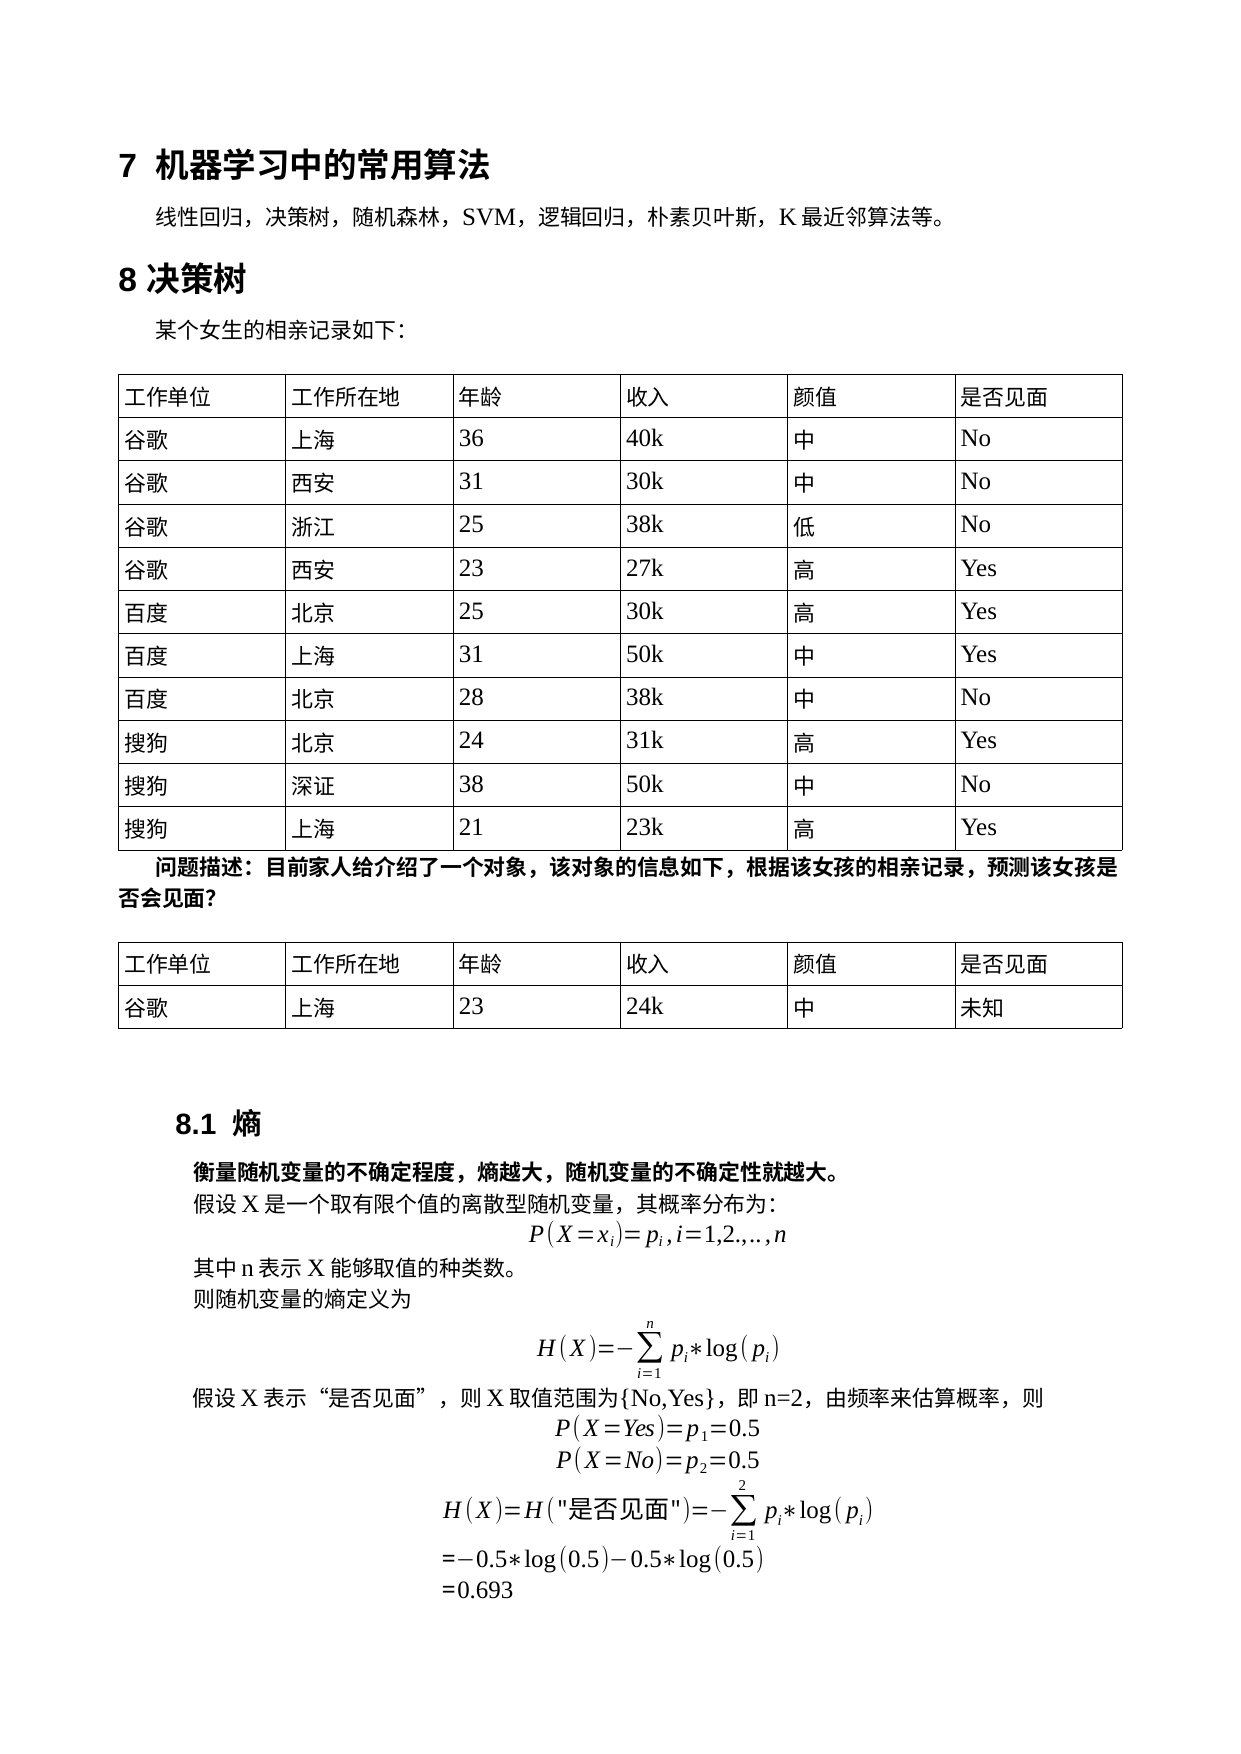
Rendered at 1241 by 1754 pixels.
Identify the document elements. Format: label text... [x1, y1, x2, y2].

subtitle 7 机器学习中的常用算法 [118, 139, 1122, 187]
table_header 颜值 [788, 375, 955, 417]
table_cell Yes [956, 548, 1122, 590]
table_cell 高 [788, 721, 955, 763]
table_cell 40k [621, 418, 787, 460]
table_header 收入 [621, 375, 787, 417]
table_cell 31 [454, 461, 620, 504]
table_header 工作所在地 [286, 943, 453, 985]
table_cell 北京 [286, 678, 453, 720]
table_cell 浙江 [286, 505, 453, 547]
table_cell No [956, 764, 1122, 806]
table_cell 高 [788, 591, 955, 633]
table_cell 中 [788, 461, 955, 504]
text 假设X表示“是否见面”，则X取值范围为{No,Yes}，即n=2，由频率来估算概率，则 [192, 1381, 1122, 1413]
table_header 工作单位 [119, 943, 285, 985]
text 则随机变量的熵定义为 [192, 1282, 1122, 1314]
table_cell 50k [621, 634, 787, 677]
table_cell 搜狗 [119, 764, 285, 806]
table_cell 中 [788, 764, 955, 806]
table_cell 深证 [286, 764, 453, 806]
table_cell No [956, 678, 1122, 720]
table_cell No [956, 461, 1122, 504]
table_cell 27k [621, 548, 787, 590]
table_cell Yes [956, 591, 1122, 633]
table_cell 38k [621, 505, 787, 547]
table_header 收入 [621, 943, 787, 985]
table_cell 38k [621, 678, 787, 720]
table_cell 38 [454, 764, 620, 806]
table_cell 谷歌 [119, 461, 285, 504]
text 衡量随机变量的不确定程度，熵越大，随机变量的不确定性就越大。 [192, 1155, 1122, 1187]
table_cell 23k [621, 807, 787, 849]
table_header 是否见面 [956, 375, 1122, 417]
table_cell 23 [454, 548, 620, 590]
table_header 工作单位 [119, 375, 285, 417]
table_cell 上海 [286, 418, 453, 460]
table_cell 24 [454, 721, 620, 763]
text 其中n表示X能够取值的种类数。 [192, 1251, 1122, 1282]
table_cell 28 [454, 678, 620, 720]
table_cell 谷歌 [119, 418, 285, 460]
table_header 年龄 [454, 943, 620, 985]
table_cell 西安 [286, 548, 453, 590]
table_cell 31 [454, 634, 620, 677]
table_cell 中 [788, 634, 955, 677]
table_cell 中 [788, 986, 955, 1028]
table_cell 21 [454, 807, 620, 849]
table_cell 搜狗 [119, 807, 285, 849]
table_cell Yes [956, 634, 1122, 677]
table_cell 百度 [119, 634, 285, 677]
table_cell 百度 [119, 591, 285, 633]
table_cell 上海 [286, 986, 453, 1028]
table_cell 31k [621, 721, 787, 763]
table_cell 高 [788, 807, 955, 849]
table_cell 百度 [119, 678, 285, 720]
table_cell 搜狗 [119, 721, 285, 763]
subtitle 8.1 熵 [118, 1100, 1122, 1143]
table_cell 30k [621, 461, 787, 504]
table_cell 23 [454, 986, 620, 1028]
table_cell 36 [454, 418, 620, 460]
table_header 年龄 [454, 375, 620, 417]
table_cell 谷歌 [119, 505, 285, 547]
table_header 工作所在地 [286, 375, 453, 417]
table_cell 中 [788, 678, 955, 720]
table_cell 30k [621, 591, 787, 633]
table_cell 上海 [286, 807, 453, 849]
text 某个女生的相亲记录如下： [118, 313, 1122, 345]
table_cell 谷歌 [119, 548, 285, 590]
table_cell Yes [956, 721, 1122, 763]
table_cell 25 [454, 591, 620, 633]
table_cell 高 [788, 548, 955, 590]
table_cell 北京 [286, 591, 453, 633]
table_cell 北京 [286, 721, 453, 763]
table_cell 谷歌 [119, 986, 285, 1028]
subtitle 8 决策树 [118, 252, 1122, 301]
table_cell 中 [788, 418, 955, 460]
text 假设X是一个取有限个值的离散型随机变量，其概率分布为： [192, 1187, 1122, 1219]
table_cell 西安 [286, 461, 453, 504]
text 问题描述：目前家人给介绍了一个对象，该对象的信息如下，根据该女孩的相亲记录，预测该女孩是否会见面？ [118, 851, 1122, 913]
table_cell 50k [621, 764, 787, 806]
text 线性回归，决策树，随机森林，SVM，逻辑回归，朴素贝叶斯，K最近邻算法等。 [118, 200, 1122, 232]
table_cell No [956, 418, 1122, 460]
table_cell 上海 [286, 634, 453, 677]
table_header 是否见面 [956, 943, 1122, 985]
table_header 颜值 [788, 943, 955, 985]
table_cell No [956, 505, 1122, 547]
table_cell 24k [621, 986, 787, 1028]
table_cell 未知 [956, 986, 1122, 1028]
table_cell 25 [454, 505, 620, 547]
table_cell Yes [956, 807, 1122, 849]
table_cell 低 [788, 505, 955, 547]
